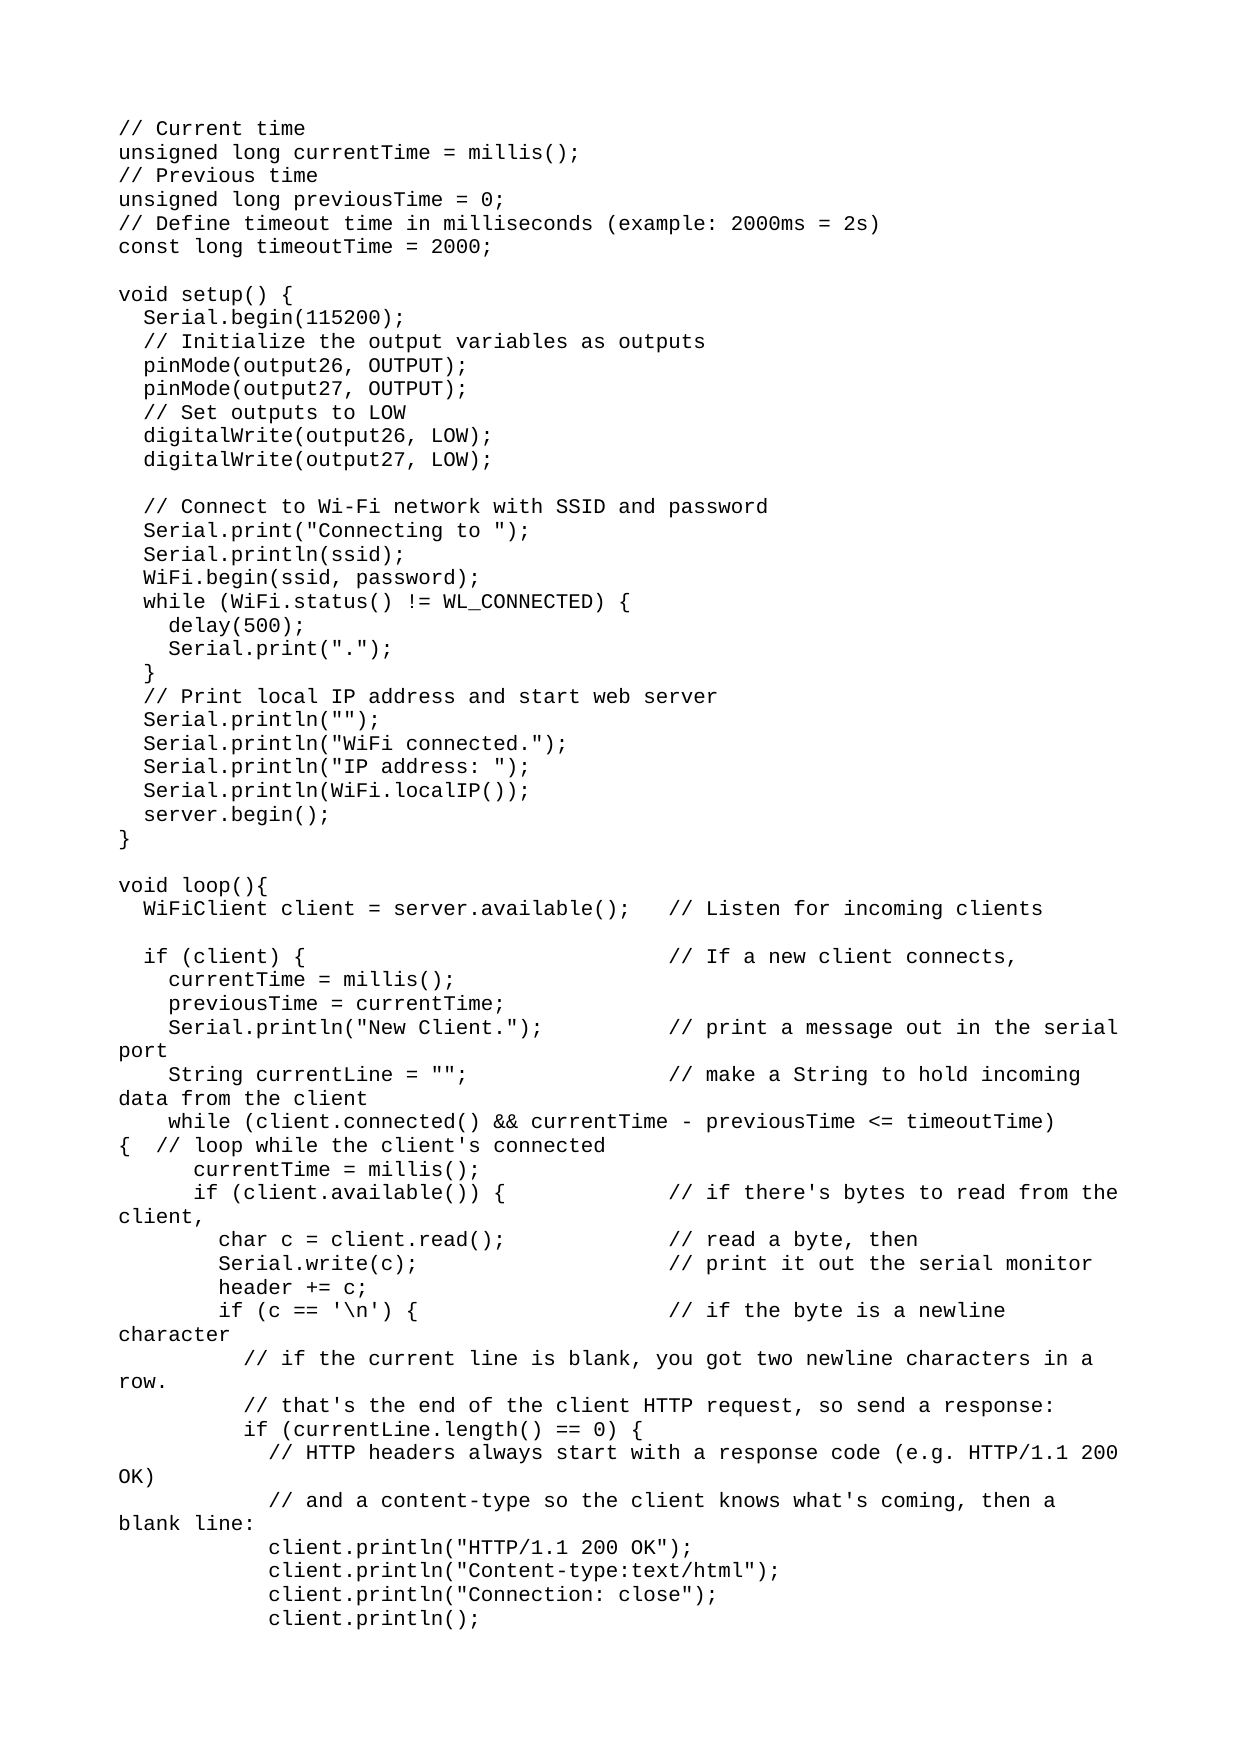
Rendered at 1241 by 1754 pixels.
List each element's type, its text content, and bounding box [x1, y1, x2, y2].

text client.println("Content-type:text/html"); [118, 1561, 1122, 1584]
text client.println("HTTP/1.1 200 OK"); [118, 1537, 1122, 1561]
text // Previous time [118, 165, 1122, 189]
text while (WiFi.status() != WL_CONNECTED) { [118, 591, 1122, 615]
text } [118, 662, 1122, 686]
text unsigned long currentTime = millis(); [118, 142, 1122, 165]
text // and a content-type so the client knows what's coming, then a blank line: [118, 1489, 1122, 1537]
text pinMode(output26, OUTPUT); [118, 354, 1122, 378]
text client.println(); [118, 1608, 1122, 1631]
text const long timeoutTime = 2000; [118, 236, 1122, 260]
text delay(500); [118, 615, 1122, 638]
text Serial.println("New Client."); // print a message out in the serial port [118, 1017, 1122, 1064]
text if (client.available()) { // if there's bytes to read from the client, [118, 1182, 1122, 1229]
text // if the current line is blank, you got two newline characters in a row. [118, 1348, 1122, 1395]
text // Set outputs to LOW [118, 402, 1122, 426]
text Serial.println("IP address: "); [118, 757, 1122, 780]
text WiFi.begin(ssid, password); [118, 567, 1122, 591]
text currentTime = millis(); [118, 969, 1122, 993]
text // HTTP headers always start with a response code (e.g. HTTP/1.1 200 OK) [118, 1442, 1122, 1489]
text Serial.println(ssid); [118, 544, 1122, 567]
text if (c == '\n') { // if the byte is a newline character [118, 1300, 1122, 1348]
text server.begin(); [118, 804, 1122, 827]
text void loop(){ [118, 875, 1122, 898]
text digitalWrite(output26, LOW); [118, 426, 1122, 449]
text // Current time [118, 118, 1122, 142]
text // Initialize the output variables as outputs [118, 331, 1122, 354]
text // Print local IP address and start web server [118, 686, 1122, 709]
text // Connect to Wi-Fi network with SSID and password [118, 496, 1122, 520]
text while (client.connected() && currentTime - previousTime <= timeoutTime) { // loop while the client's connected [118, 1111, 1122, 1158]
text currentTime = millis(); [118, 1158, 1122, 1182]
text previousTime = currentTime; [118, 993, 1122, 1017]
text Serial.begin(115200); [118, 307, 1122, 331]
text Serial.println("WiFi connected."); [118, 733, 1122, 757]
text client.println("Connection: close"); [118, 1584, 1122, 1608]
text Serial.write(c); // print it out the serial monitor [118, 1253, 1122, 1277]
text Serial.println(""); [118, 709, 1122, 733]
text Serial.print("Connecting to "); [118, 520, 1122, 544]
text char c = client.read(); // read a byte, then [118, 1229, 1122, 1253]
text pinMode(output27, OUTPUT); [118, 378, 1122, 402]
text if (currentLine.length() == 0) { [118, 1419, 1122, 1442]
text if (client) { // If a new client connects, [118, 946, 1122, 969]
text unsigned long previousTime = 0; [118, 189, 1122, 213]
text digitalWrite(output27, LOW); [118, 449, 1122, 473]
text Serial.print("."); [118, 638, 1122, 662]
text } [118, 827, 1122, 851]
text WiFiClient client = server.available(); // Listen for incoming clients [118, 898, 1122, 922]
text void setup() { [118, 284, 1122, 307]
text Serial.println(WiFi.localIP()); [118, 780, 1122, 804]
text String currentLine = ""; // make a String to hold incoming data from the client [118, 1064, 1122, 1111]
text // Define timeout time in milliseconds (example: 2000ms = 2s) [118, 213, 1122, 236]
text // that's the end of the client HTTP request, so send a response: [118, 1395, 1122, 1419]
text header += c; [118, 1277, 1122, 1300]
